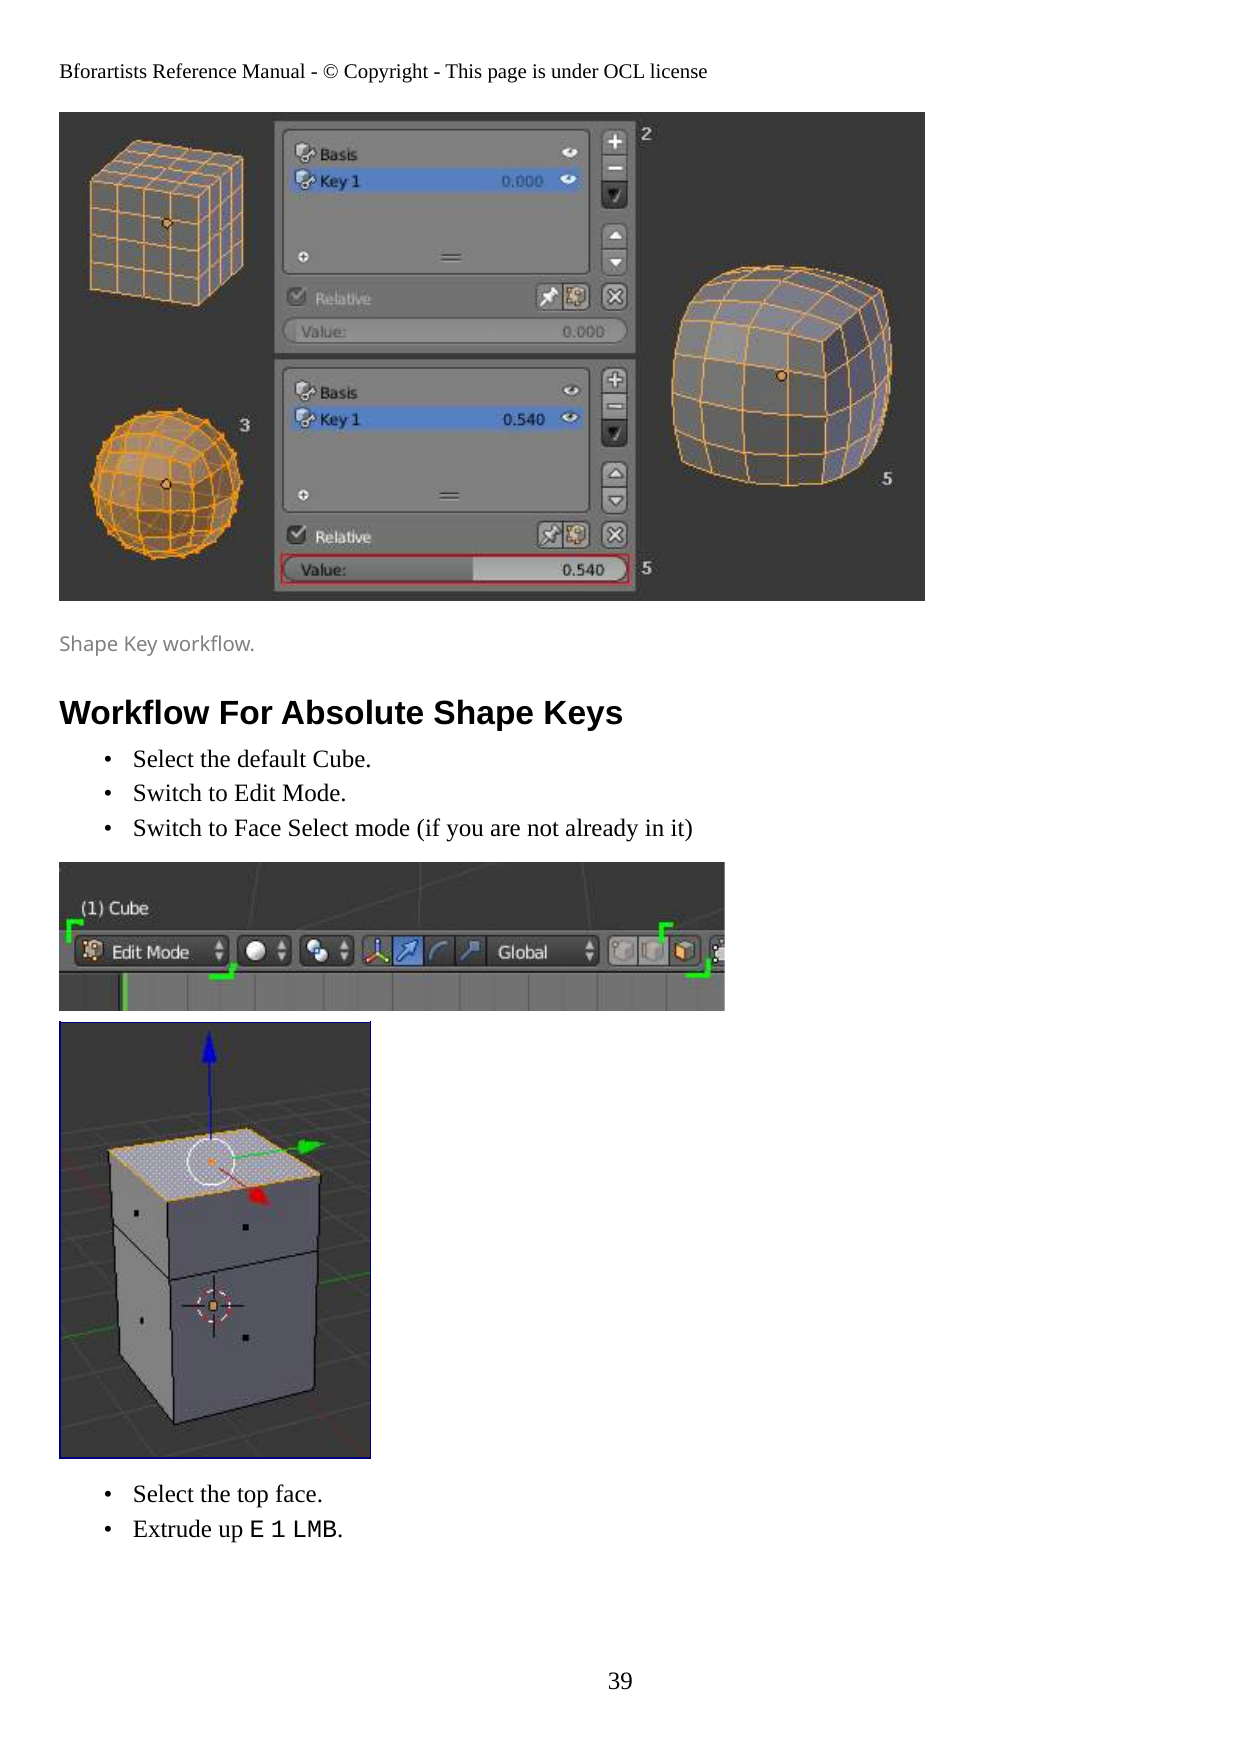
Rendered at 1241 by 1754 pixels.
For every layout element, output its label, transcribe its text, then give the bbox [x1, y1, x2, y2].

picture [59, 862, 725, 1011]
text Shape Key workflow. [59, 626, 1181, 657]
list Switch to Edit Mode. [103, 778, 1181, 807]
list Select the default Cube. [103, 744, 1181, 773]
list Switch to Face Select mode (if you are not already in it) [103, 813, 1181, 842]
subtitle Workflow For Absolute Shape Keys [59, 693, 1181, 731]
picture [61, 1023, 370, 1457]
picture [59, 112, 925, 601]
list Extrude up E 1 LMB. [103, 1514, 1181, 1544]
list Select the top face. [103, 1479, 1181, 1508]
